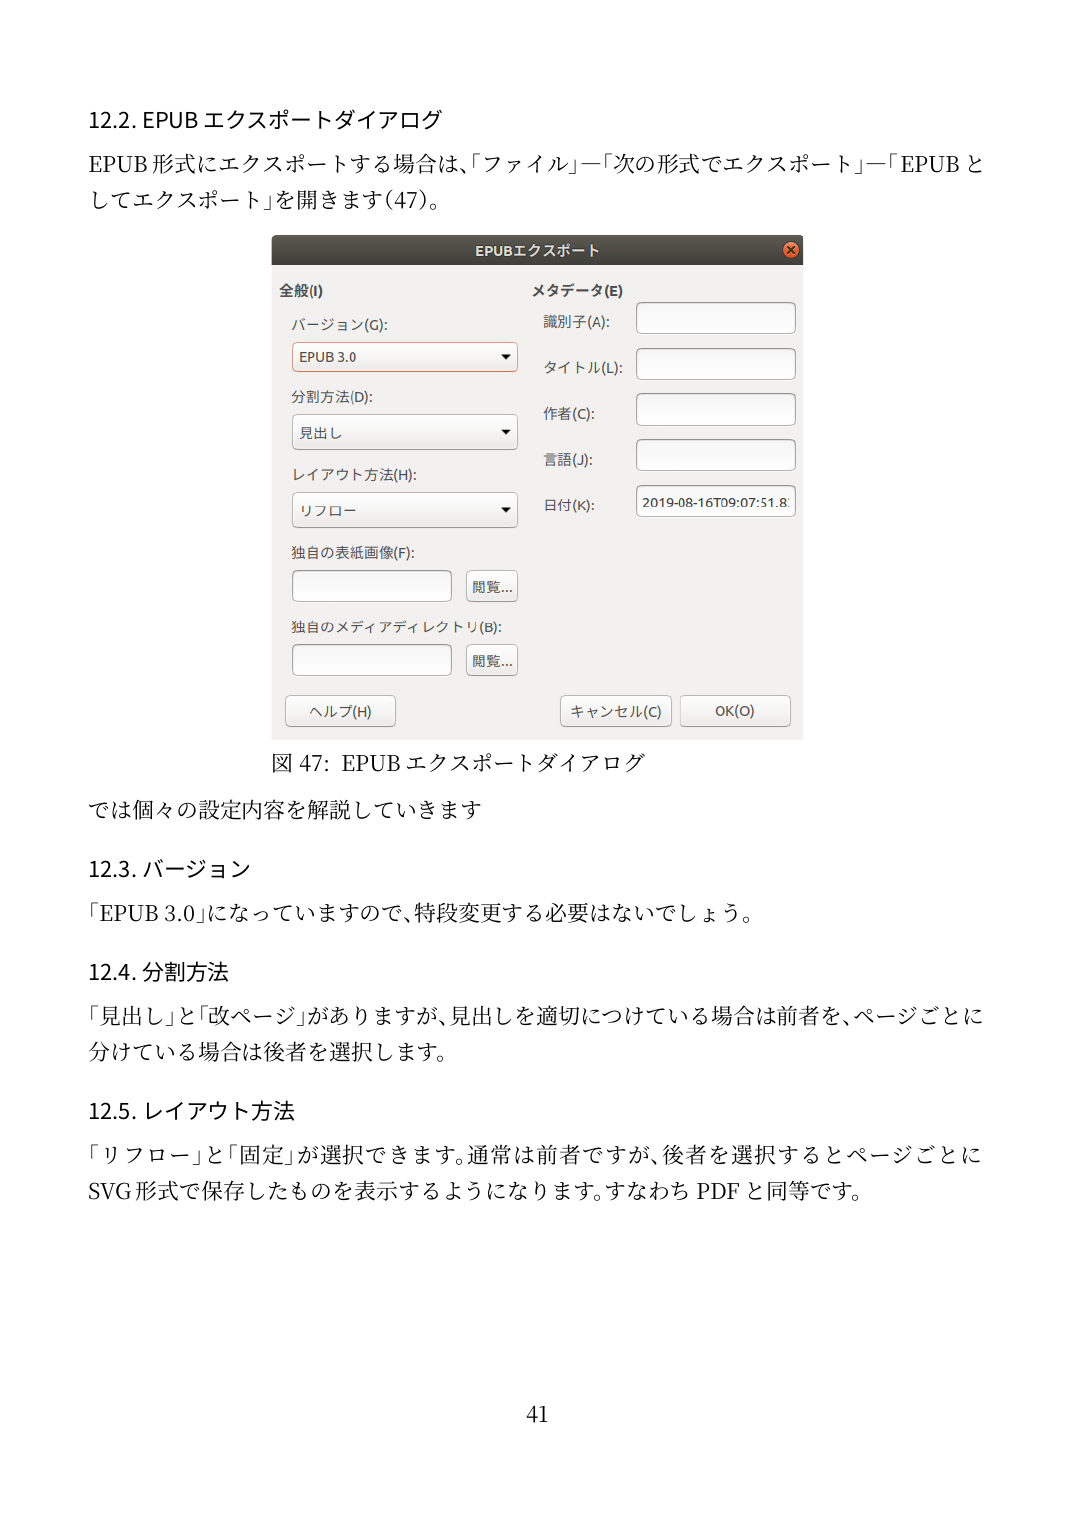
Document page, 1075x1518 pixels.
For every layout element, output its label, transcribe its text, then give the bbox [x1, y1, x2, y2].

text 「見出し」と「改ページ」がありますが、見出しを適切につけている場合は前者を、ページごとに分けている場合は後者を選択します。 [88, 999, 986, 1067]
subtitle EPUBエクスポートダイアログ [88, 103, 986, 135]
text 図 47: EPUBエクスポートダイアログ [272, 740, 803, 777]
text EPUB形式にエクスポートする場合は、「ファイル」―「次の形式でエクスポート」―「EPUBとしてエクスポート」を開きます（図 47）。 [272, 777, 803, 788]
subtitle バージョン [88, 852, 986, 884]
picture [271, 235, 804, 740]
text 「リフロー」と「固定」が選択できます。通常は前者ですが、後者を選択するとページごとにSVG形式で保存したものを表示するようになります。すなわちPDFと同等です。 [88, 1138, 986, 1206]
text EPUB形式にエクスポートする場合は、「ファイル」―「次の形式でエクスポート」―「EPUBとしてエクスポート」を開きます（図 47）。 [88, 147, 986, 215]
subtitle レイアウト方法 [88, 1094, 986, 1126]
text EPUB形式にエクスポートする場合は、「ファイル」―「次の形式でエクスポート」―「EPUBとしてエクスポート」を開きます（図 47）。 [272, 223, 803, 235]
text 「EPUB 3.0」になっていますので、特段変更する必要はないでしょう。 [88, 896, 986, 928]
subtitle 分割方法 [88, 955, 986, 987]
text では個々の設定内容を解説していきます [88, 228, 986, 825]
